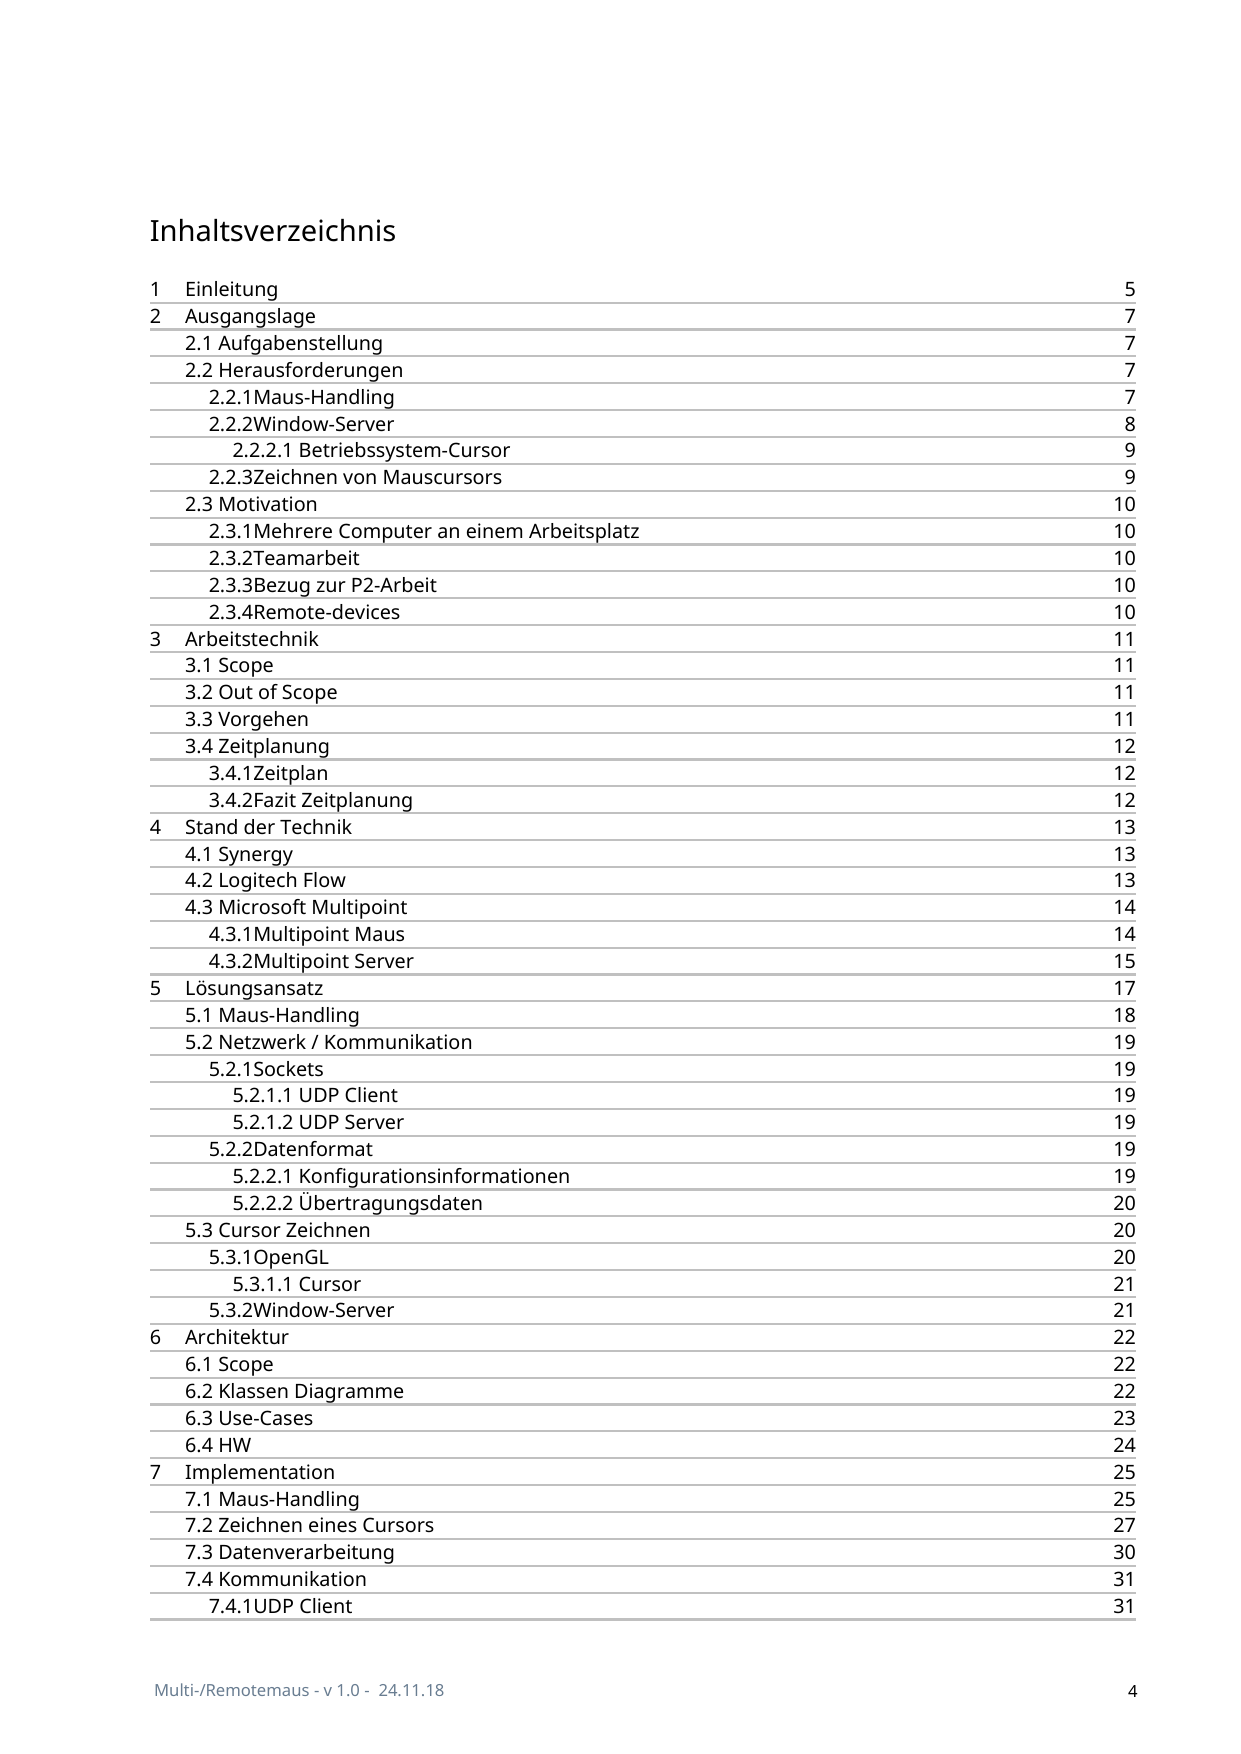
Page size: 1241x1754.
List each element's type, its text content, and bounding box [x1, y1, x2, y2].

text 5.2.1Sockets 19 [149, 1056, 1136, 1083]
text 5.2.1.2 UDP Server 19 [149, 1110, 1136, 1137]
text 5.2.2Datenformat 19 [149, 1137, 1136, 1164]
text 5 Lösungsansatz 17 [149, 976, 1136, 1002]
text 2.2.2Window-Server 8 [149, 411, 1136, 438]
text 3.4 Zeitplanung 12 [149, 734, 1136, 761]
text 7.3 Datenverarbeitung 30 [149, 1540, 1136, 1567]
text 7.4.1UDP Client 31 [149, 1594, 1136, 1621]
text 6.4 HW 24 [149, 1432, 1136, 1459]
text 7 Implementation 25 [149, 1459, 1136, 1486]
text 7.4 Kommunikation 31 [149, 1567, 1136, 1594]
text 3.4.1Zeitplan 12 [149, 761, 1136, 787]
text 2.2.2.1 Betriebssystem-Cursor 9 [149, 438, 1136, 465]
text 3.1 Scope 11 [149, 653, 1136, 680]
text 4.3.2Multipoint Server 15 [149, 949, 1136, 976]
text 4.2 Logitech Flow 13 [149, 868, 1136, 895]
text 5.3 Cursor Zeichnen 20 [149, 1217, 1136, 1244]
text 4.3 Microsoft Multipoint 14 [149, 895, 1136, 922]
text 1 Einleitung 5 [149, 277, 1136, 304]
text 3 Arbeitstechnik 11 [149, 626, 1136, 653]
text 2.1 Aufgabenstellung 7 [149, 331, 1136, 357]
text 3.3 Vorgehen 11 [149, 707, 1136, 734]
text 5.2 Netzwerk / Kommunikation 19 [149, 1029, 1136, 1056]
text 5.3.2Window-Server 21 [149, 1298, 1136, 1325]
text 2.2.1Maus-Handling 7 [149, 384, 1136, 411]
text 2.3.3Bezug zur P2-Arbeit 10 [149, 572, 1136, 599]
text 2.2 Herausforderungen 7 [149, 357, 1136, 384]
text 2.3.1Mehrere Computer an einem Arbeitsplatz 10 [149, 519, 1136, 546]
text 3.4.2Fazit Zeitplanung 12 [149, 787, 1136, 814]
text 2.3.2Teamarbeit 10 [149, 546, 1136, 572]
text 5.2.2.2 Übertragungsdaten 20 [149, 1191, 1136, 1217]
text 5.1 Maus-Handling 18 [149, 1002, 1136, 1029]
text 5.3.1.1 Cursor 21 [149, 1271, 1136, 1298]
text 4 Stand der Technik 13 [149, 814, 1136, 841]
text 7.2 Zeichnen eines Cursors 27 [149, 1513, 1136, 1540]
text 2 Ausgangslage 7 [149, 304, 1136, 331]
text 5.2.1.1 UDP Client 19 [149, 1083, 1136, 1110]
text 5.3.1OpenGL 20 [149, 1244, 1136, 1271]
text Inhaltsverzeichnis [149, 210, 1136, 250]
text 6.1 Scope 22 [149, 1352, 1136, 1379]
text 6 Architektur 22 [149, 1325, 1136, 1352]
text 5.2.2.1 Konfigurationsinformationen 19 [149, 1164, 1136, 1191]
text 3.2 Out of Scope 11 [149, 680, 1136, 707]
text 6.3 Use-Cases 23 [149, 1406, 1136, 1432]
text 2.3.4Remote-devices 10 [149, 599, 1136, 626]
text 2.2.3Zeichnen von Mauscursors 9 [149, 465, 1136, 492]
text 4.3.1Multipoint Maus 14 [149, 922, 1136, 949]
text 2.3 Motivation 10 [149, 492, 1136, 519]
text 7.1 Maus-Handling 25 [149, 1486, 1136, 1513]
text 6.2 Klassen Diagramme 22 [149, 1379, 1136, 1406]
text 4.1 Synergy 13 [149, 841, 1136, 868]
